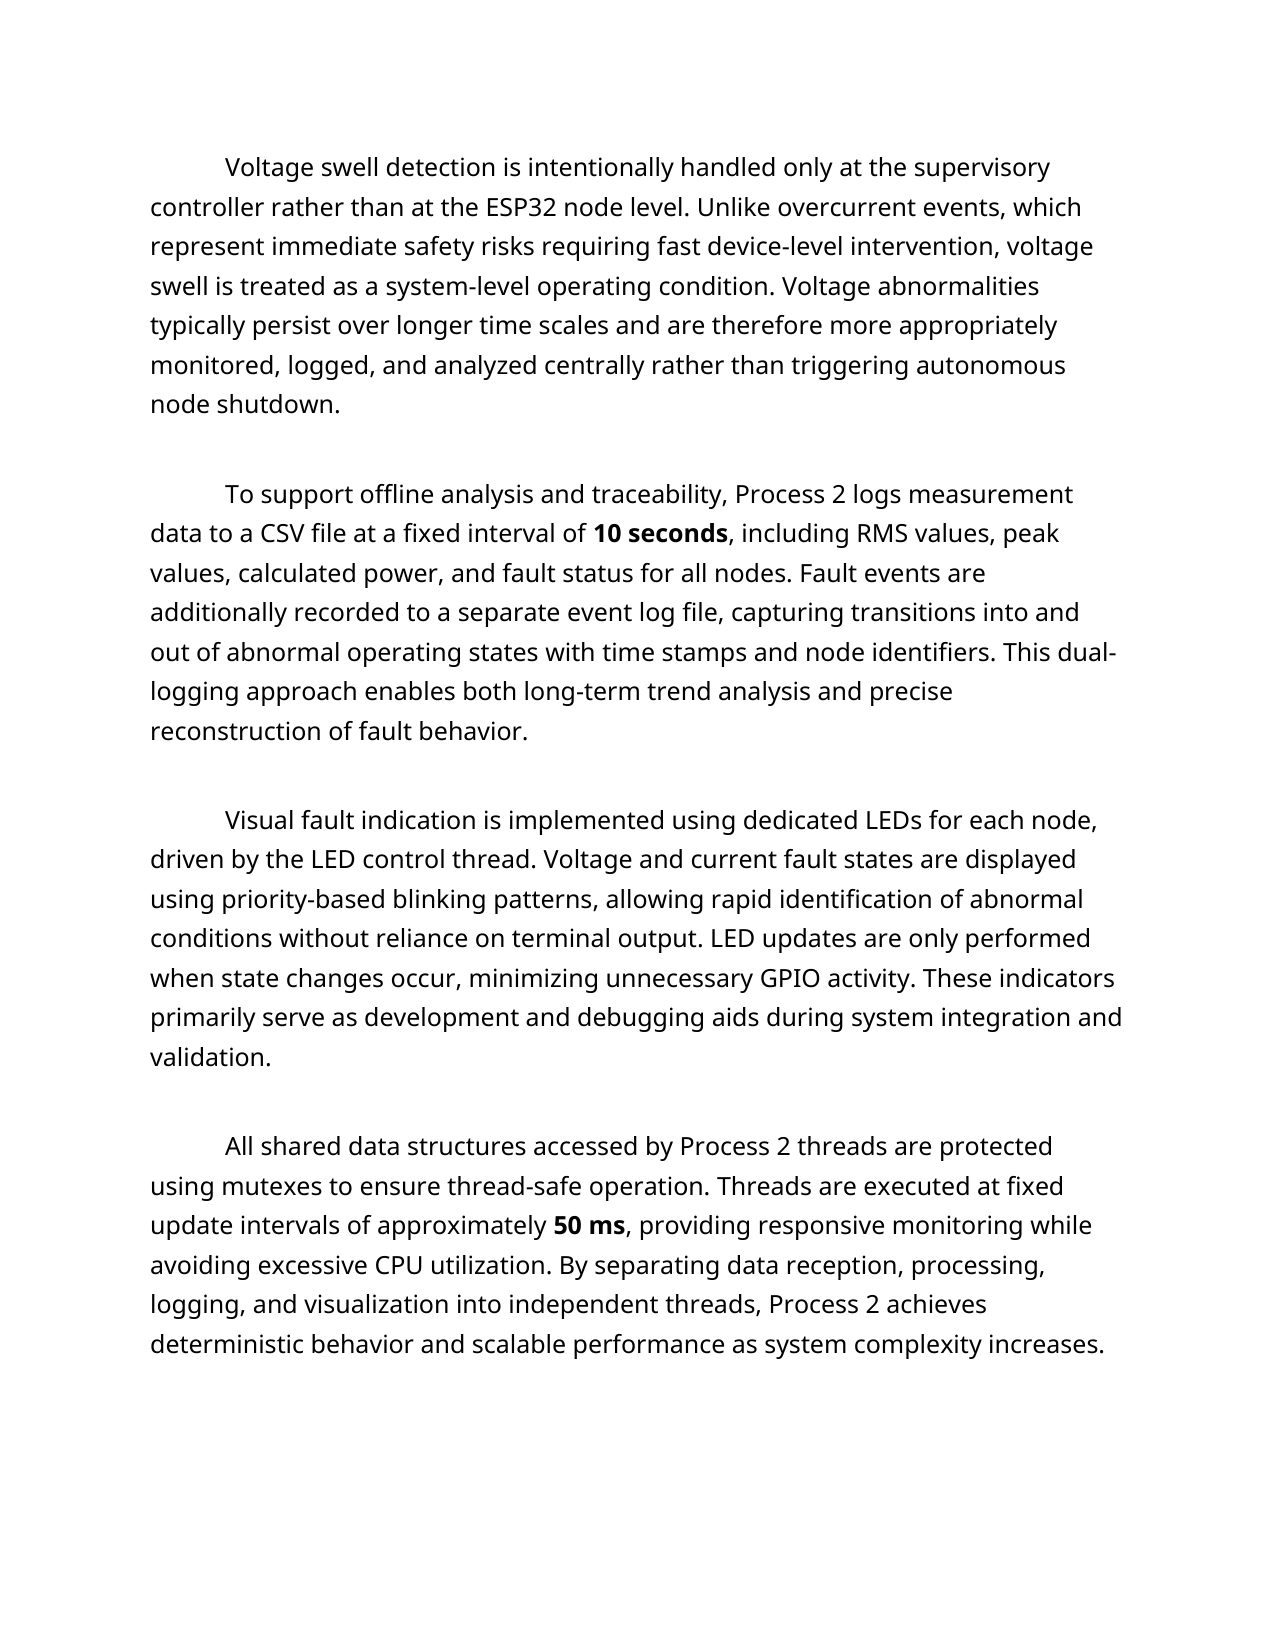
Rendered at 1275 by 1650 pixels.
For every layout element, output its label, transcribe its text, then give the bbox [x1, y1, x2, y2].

text All shared data structures accessed by Process 2 threads are protected using mutexes to ensure thread-safe operation. Threads are executed at fixed update intervals of approximately 50 ms, providing responsive monitoring while avoiding excessive CPU utilization. By separating data reception, processing, logging, and visualization into independent threads, Process 2 achieves deterministic behavior and scalable performance as system complexity increases. [150, 1129, 1125, 1361]
text To support offline analysis and traceability, Process 2 logs measurement data to a CSV file at a fixed interval of 10 seconds, including RMS values, peak values, calculated power, and fault status for all nodes. Fault events are additionally recorded to a separate event log file, capturing transitions into and out of abnormal operating states with time stamps and node identifiers. This dual-logging approach enables both long-term trend analysis and precise reconstruction of fault behavior. [150, 476, 1125, 747]
text Visual fault indication is implemented using dedicated LEDs for each node, driven by the LED control thread. Voltage and current fault states are displayed using priority-based blinking patterns, allowing rapid identification of abnormal conditions without reliance on terminal output. LED updates are only performed when state changes occur, minimizing unnecessary GPIO activity. These indicators primarily serve as development and debugging aids during system integration and validation. [150, 803, 1125, 1074]
text Voltage swell detection is intentionally handled only at the supervisory controller rather than at the ESP32 node level. Unlike overcurrent events, which represent immediate safety risks requiring fast device-level intervention, voltage swell is treated as a system-level operating condition. Voltage abnormalities typically persist over longer time scales and are therefore more appropriately monitored, logged, and analyzed centrally rather than triggering autonomous node shutdown. [150, 150, 1125, 421]
